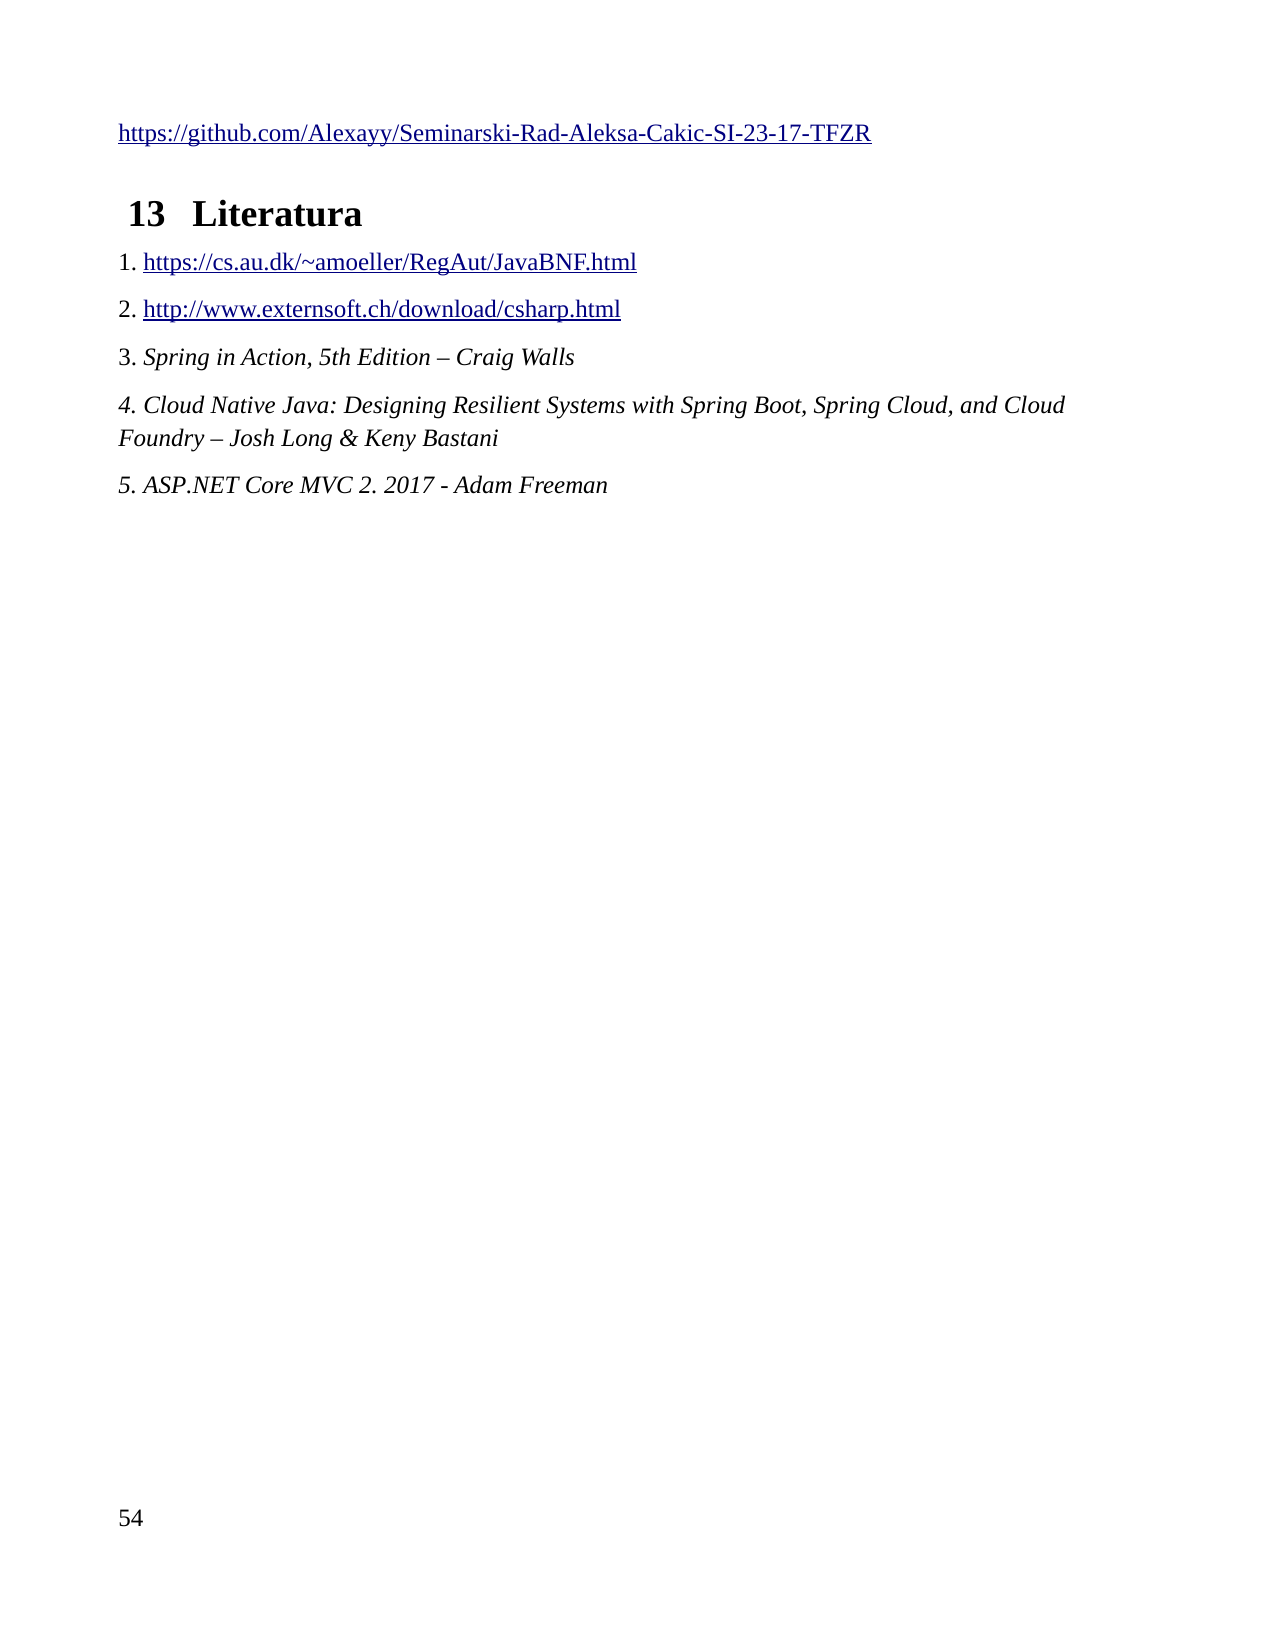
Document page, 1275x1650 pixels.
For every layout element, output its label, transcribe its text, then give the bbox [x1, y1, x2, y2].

subtitle Literatura [118, 191, 1157, 234]
text 2. http://www.externsoft.ch/download/csharp.html [118, 294, 1157, 323]
text 3. Spring in Action, 5th Edition – Craig Walls [118, 342, 1157, 371]
text 1. https://cs.au.dk/~amoeller/RegAut/JavaBNF.html [118, 247, 1157, 276]
text https://github.com/Alexayy/Seminarski-Rad-Aleksa-Cakic-SI-23-17-TFZR [118, 118, 1157, 147]
text 5. ASP.NET Core MVC 2. 2017 - Adam Freeman [118, 470, 1157, 499]
text 4. Cloud Native Java: Designing Resilient Systems with Spring Boot, Spring Cloud, and Cloud Foundry – Josh Long & Keny Bastani [118, 390, 1157, 451]
